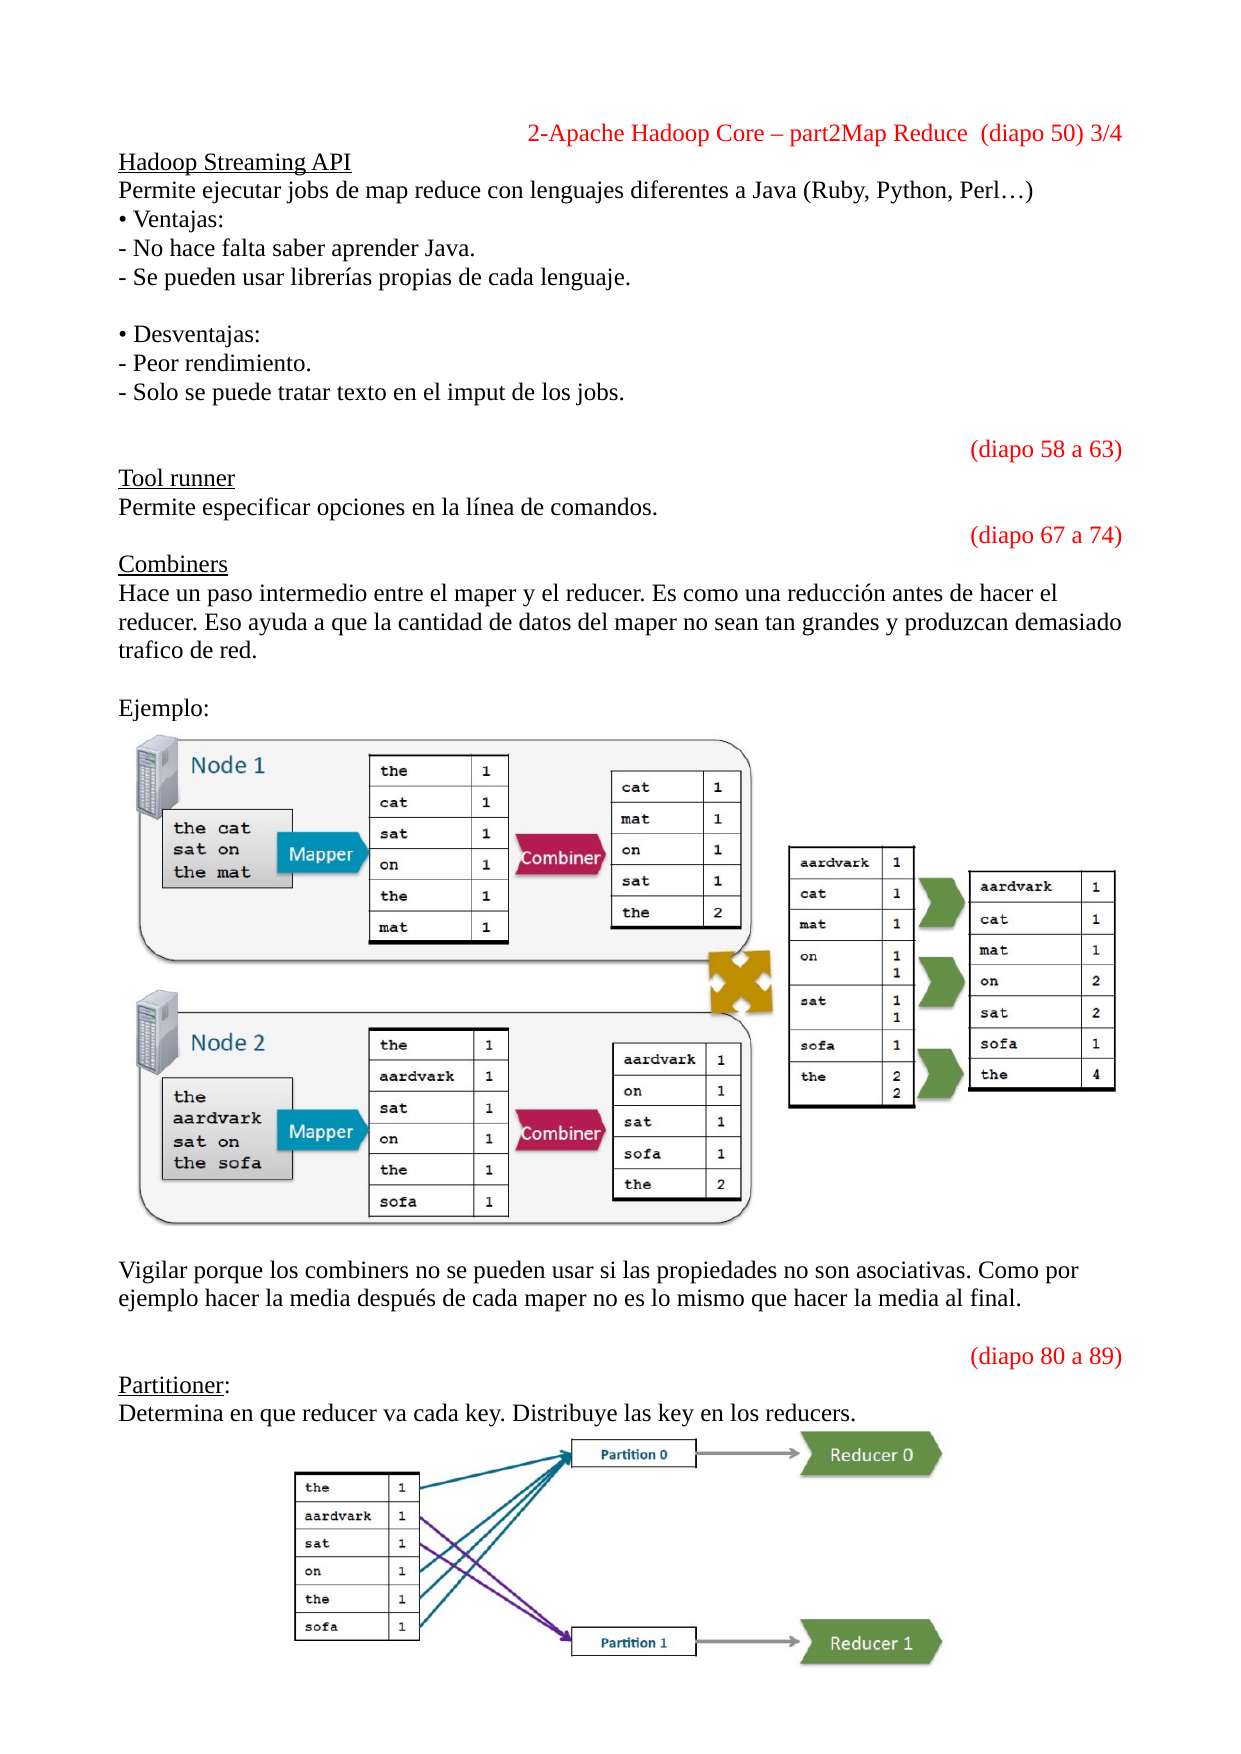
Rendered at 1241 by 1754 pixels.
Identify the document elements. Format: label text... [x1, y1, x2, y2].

text (diapo 67 a 74) [118, 521, 1122, 549]
text • Desventajas: [118, 319, 1122, 348]
text (diapo 80 a 89) [118, 1341, 1122, 1370]
text Determina en que reducer va cada key. Distribuye las key en los reducers. [118, 1398, 1122, 1427]
text Hace un paso intermedio entre el maper y el reducer. Es como una reducción antes de hacer el reducer. Eso ayuda a que la cantidad de datos del maper no sean tan grandes y produzcan demasiado trafico de red. [118, 578, 1122, 664]
text Permite especificar opciones en la línea de comandos. [118, 492, 1122, 521]
text Partitioner: [118, 1370, 1122, 1398]
text 2-Apache Hadoop Core – part2Map Reduce (diapo 50) 3/4 [118, 118, 1122, 147]
text • Ventajas: [118, 204, 1122, 233]
text Permite ejecutar jobs de map reduce con lenguajes diferentes a Java (Ruby, Python, Perl…) [118, 176, 1122, 204]
text Hadoop Streaming API [118, 147, 1122, 176]
text - Se pueden usar librerías propias de cada lenguaje. [118, 262, 1122, 291]
text Tool runner [118, 463, 1122, 492]
text Ejemplo: [118, 693, 1122, 721]
text (diapo 58 a 63) [118, 434, 1122, 463]
picture [289, 1427, 951, 1669]
picture [118, 721, 1123, 1226]
text Combiners [118, 549, 1122, 578]
text - Solo se puede tratar texto en el imput de los jobs. [118, 377, 1122, 406]
text - Peor rendimiento. [118, 348, 1122, 377]
text Vigilar porque los combiners no se pueden usar si las propiedades no son asociativas. Como por ejemplo hacer la media después de cada maper no es lo mismo que hacer la media al final. [118, 1255, 1122, 1312]
text - No hace falta saber aprender Java. [118, 233, 1122, 262]
